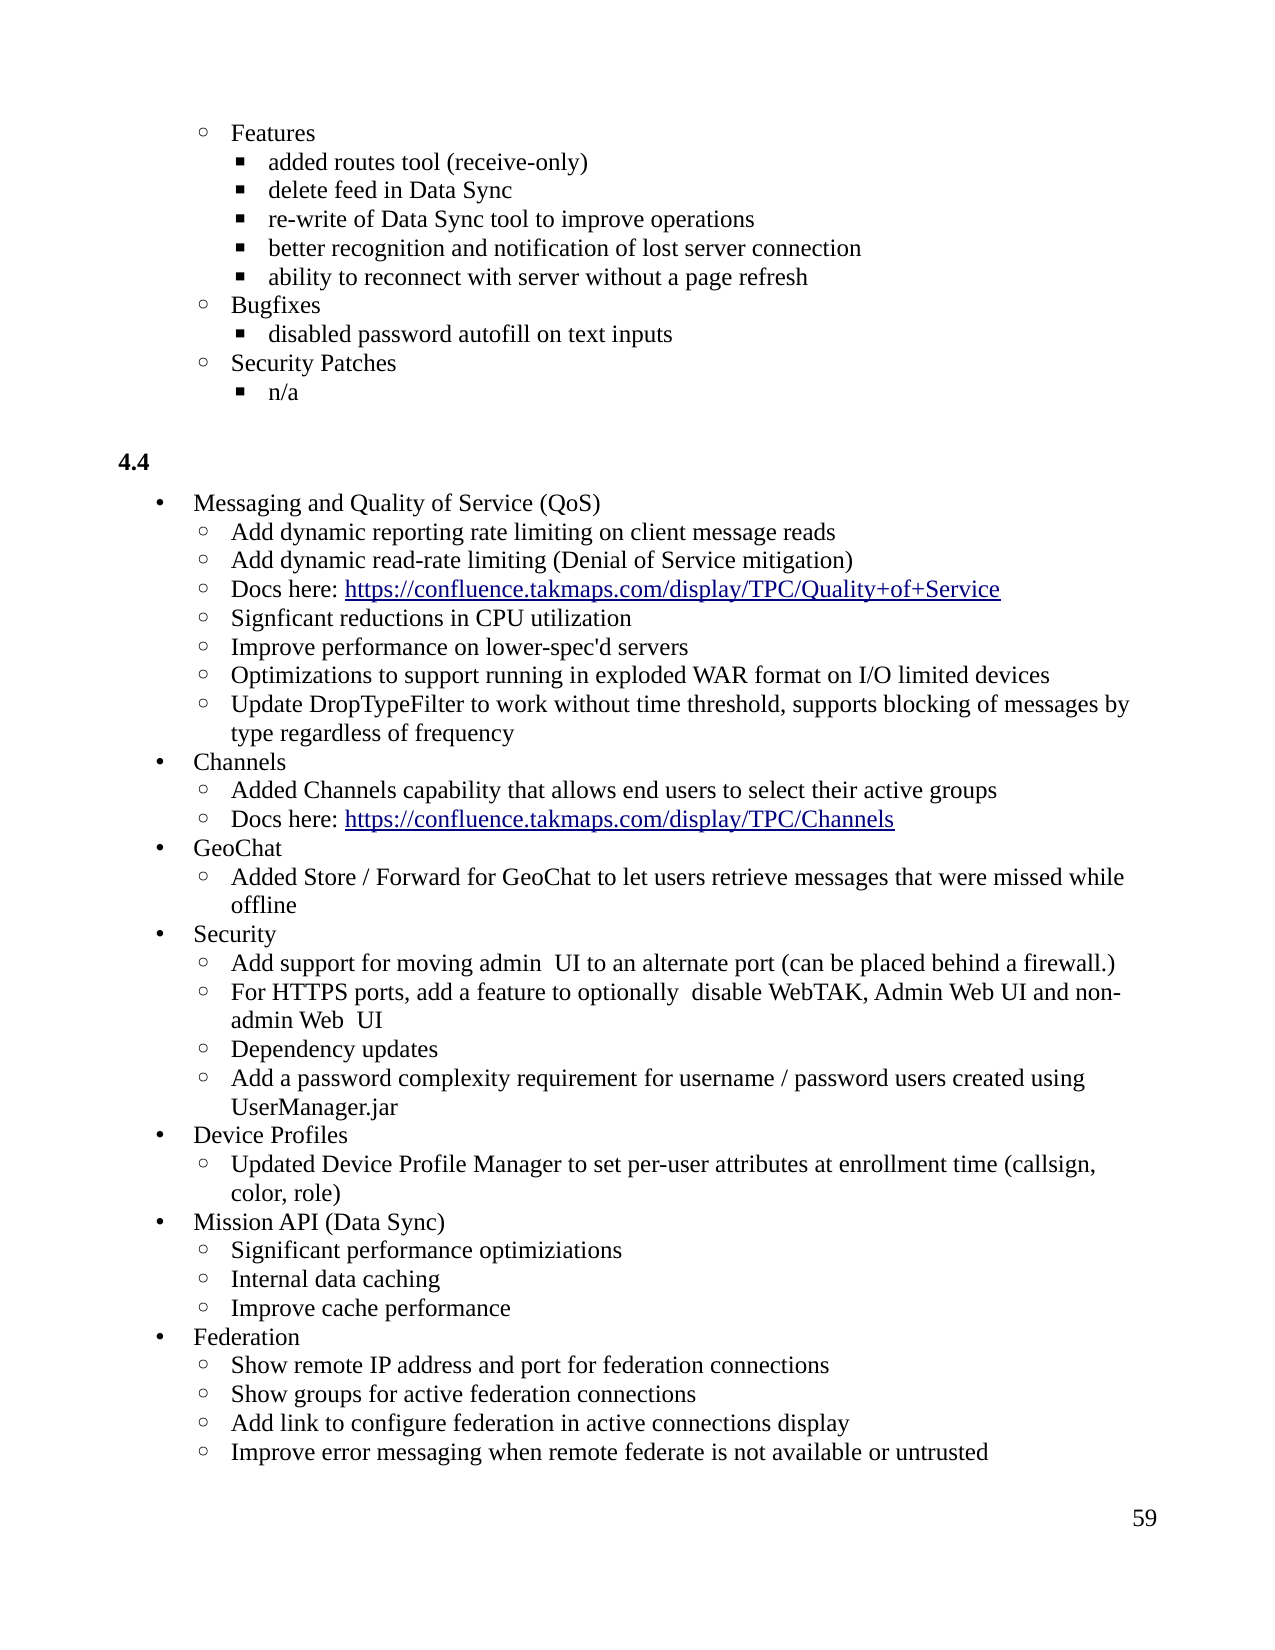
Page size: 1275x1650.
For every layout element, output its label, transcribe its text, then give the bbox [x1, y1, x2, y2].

list Improve performance on lower-spec'd servers [193, 632, 1157, 661]
list Update DropTypeFilter to work without time threshold, supports blocking of messages by type regardless of frequency [193, 689, 1157, 747]
list added routes tool (receive-only) [231, 147, 1157, 176]
list Add dynamic reporting rate limiting on client message reads [193, 517, 1157, 546]
list Device Profiles [156, 1121, 1157, 1149]
list Significant performance optimiziations [193, 1236, 1157, 1264]
list Security Patches [193, 348, 1157, 377]
list Channels [156, 747, 1157, 776]
list Federation [156, 1322, 1157, 1351]
list Add dynamic read-rate limiting (Denial of Service mitigation) [193, 546, 1157, 574]
list Improve cache performance [193, 1293, 1157, 1322]
list Add support for moving admin UI to an alternate port (can be placed behind a firewall.) [193, 948, 1157, 977]
list Internal data caching [193, 1264, 1157, 1293]
list ability to reconnect with server without a page refresh [231, 262, 1157, 291]
list Updated Device Profile Manager to set per-user attributes at enrollment time (callsign, color, role) [193, 1149, 1157, 1207]
list Docs here: https://confluence.takmaps.com/display/TPC/Quality+of+Service [193, 574, 1157, 603]
list Security [156, 919, 1157, 948]
list Added Store / Forward for GeoChat to let users retrieve messages that were missed while offline [193, 862, 1157, 919]
list Show remote IP address and port for federation connections [193, 1351, 1157, 1379]
list Show groups for active federation connections [193, 1379, 1157, 1408]
list Messaging and Quality of Service (QoS) [156, 488, 1157, 517]
list delete feed in Data Sync [231, 176, 1157, 204]
list Bugfixes [193, 291, 1157, 319]
list re-write of Data Sync tool to improve operations [231, 204, 1157, 233]
text 4.4 [118, 447, 1157, 476]
list Docs here: https://confluence.takmaps.com/display/TPC/Channels [193, 804, 1157, 833]
list Added Channels capability that allows end users to select their active groups [193, 776, 1157, 804]
list Add a password complexity requirement for username / password users created using UserManager.jar [193, 1063, 1157, 1121]
list Signficant reductions in CPU utilization [193, 603, 1157, 632]
list Features [193, 118, 1157, 147]
list better recognition and notification of lost server connection [231, 233, 1157, 262]
list Dependency updates [193, 1034, 1157, 1063]
list Mission API (Data Sync) [156, 1207, 1157, 1236]
list Improve error messaging when remote federate is not available or untrusted [193, 1437, 1157, 1466]
list disabled password autofill on text inputs [231, 319, 1157, 348]
list GeoChat [156, 833, 1157, 862]
list Add link to configure federation in active connections display [193, 1408, 1157, 1437]
list n/a [231, 377, 1157, 406]
list For HTTPS ports, add a feature to optionally disable WebTAK, Admin Web UI and non-admin Web UI [193, 977, 1157, 1034]
list Optimizations to support running in exploded WAR format on I/O limited devices [193, 661, 1157, 689]
